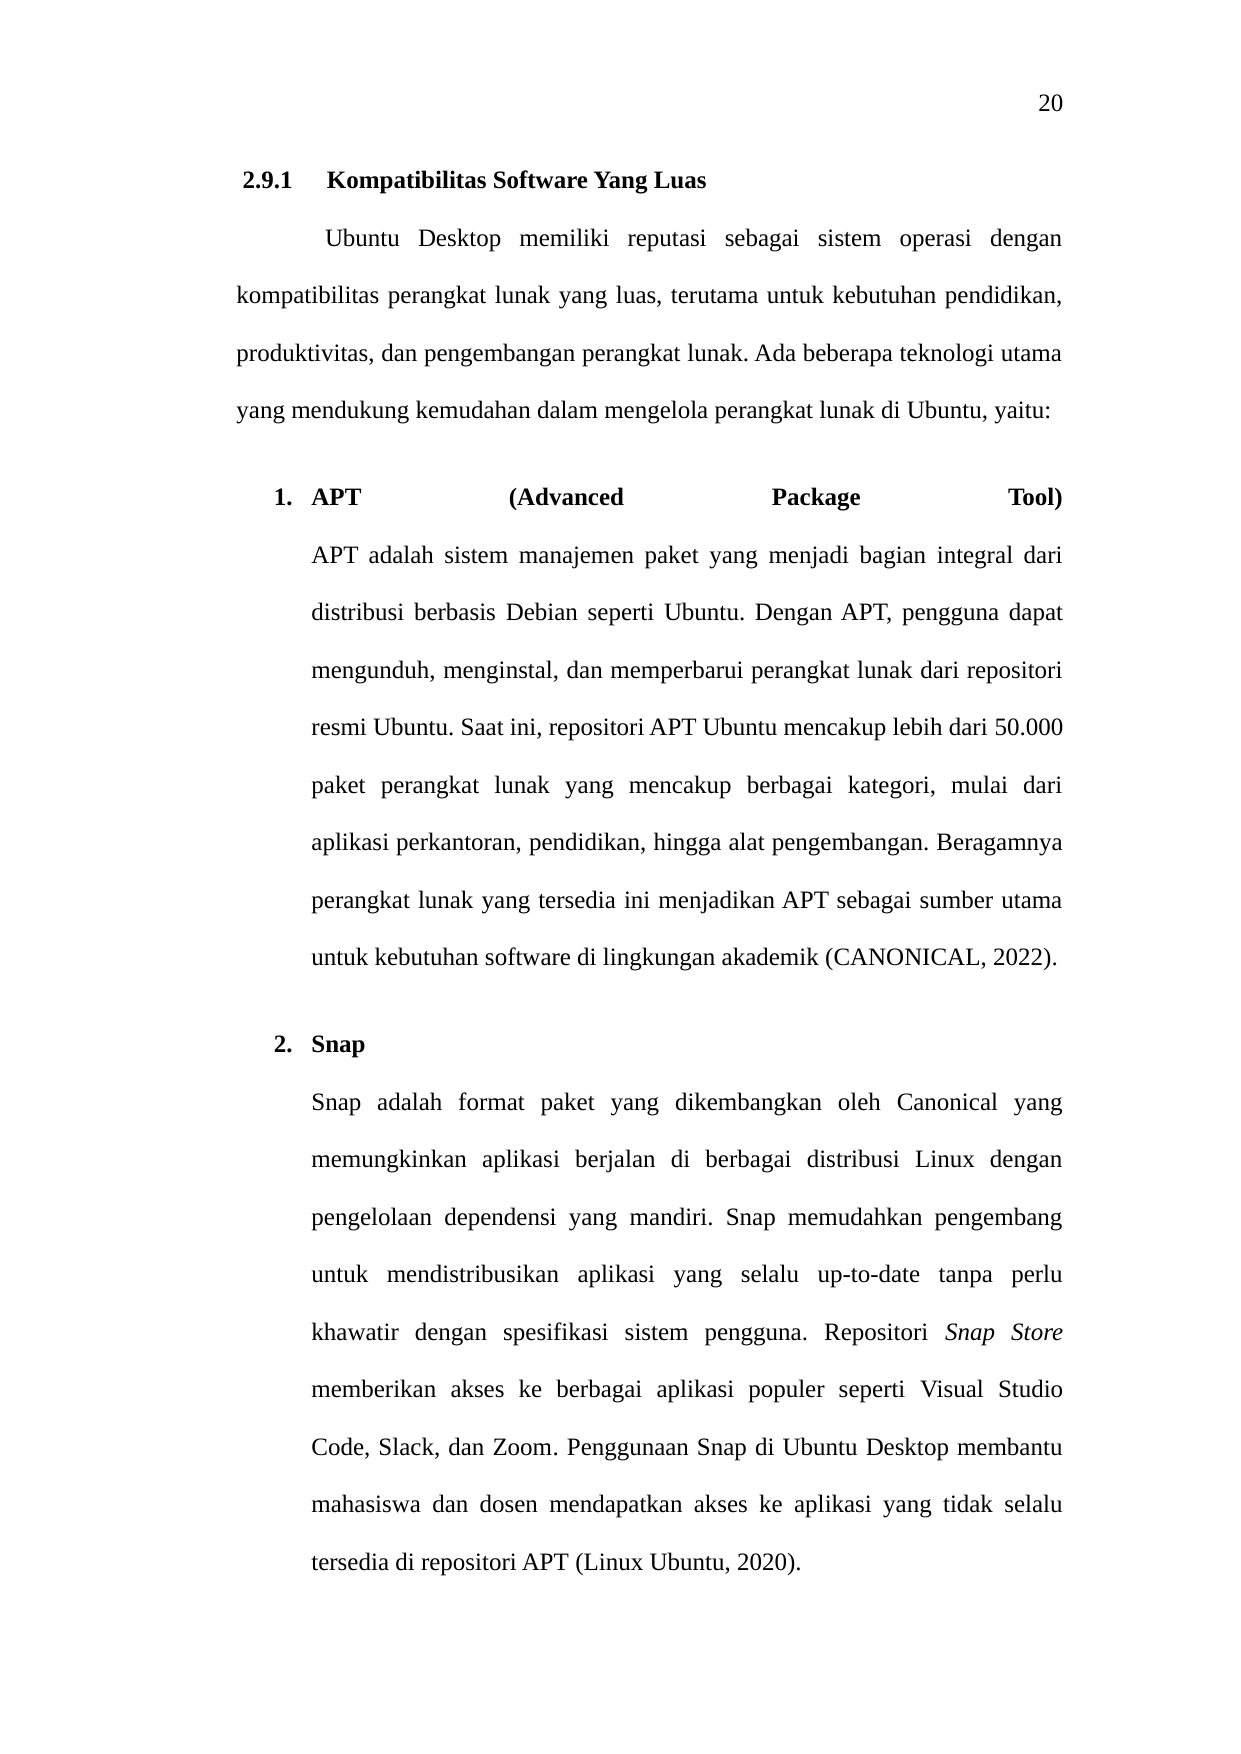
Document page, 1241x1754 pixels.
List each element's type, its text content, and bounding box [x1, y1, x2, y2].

list APT (Advanced Package Tool) APT adalah sistem manajemen paket yang menjadi bagian integral dari distribusi berbasis Debian seperti Ubuntu. Dengan APT, pengguna dapat mengunduh, menginstal, dan memperbarui perangkat lunak dari repositori resmi Ubuntu. Saat ini, repositori APT Ubuntu mencakup lebih dari 50.000 paket perangkat lunak yang mencakup berbagai kategori, mulai dari aplikasi perkantoran, pendidikan, hingga alat pengembangan. Beragamnya perangkat lunak yang tersedia ini menjadikan APT sebagai sumber utama untuk kebutuhan software di lingkungan akademik (CANONICAL, 2022)⁠. [274, 482, 1063, 971]
subtitle Kompatibilitas Software yang Luas [236, 165, 1063, 194]
list Snap Snap adalah format paket yang dikembangkan oleh Canonical yang memungkinkan aplikasi berjalan di berbagai distribusi Linux dengan pengelolaan dependensi yang mandiri. Snap memudahkan pengembang untuk mendistribusikan aplikasi yang selalu up-to-date tanpa perlu khawatir dengan spesifikasi sistem pengguna. Repositori Snap Store memberikan akses ke berbagai aplikasi populer seperti Visual Studio Code, Slack, dan Zoom. Penggunaan Snap di Ubuntu Desktop membantu mahasiswa dan dosen mendapatkan akses ke aplikasi yang tidak selalu tersedia di repositori APT (Linux Ubuntu, 2020)⁠. [274, 1029, 1063, 1576]
text Ubuntu Desktop memiliki reputasi sebagai sistem operasi dengan kompatibilitas perangkat lunak yang luas, terutama untuk kebutuhan pendidikan, produktivitas, dan pengembangan perangkat lunak. Ada beberapa teknologi utama yang mendukung kemudahan dalam mengelola perangkat lunak di Ubuntu, yaitu: [236, 223, 1063, 424]
